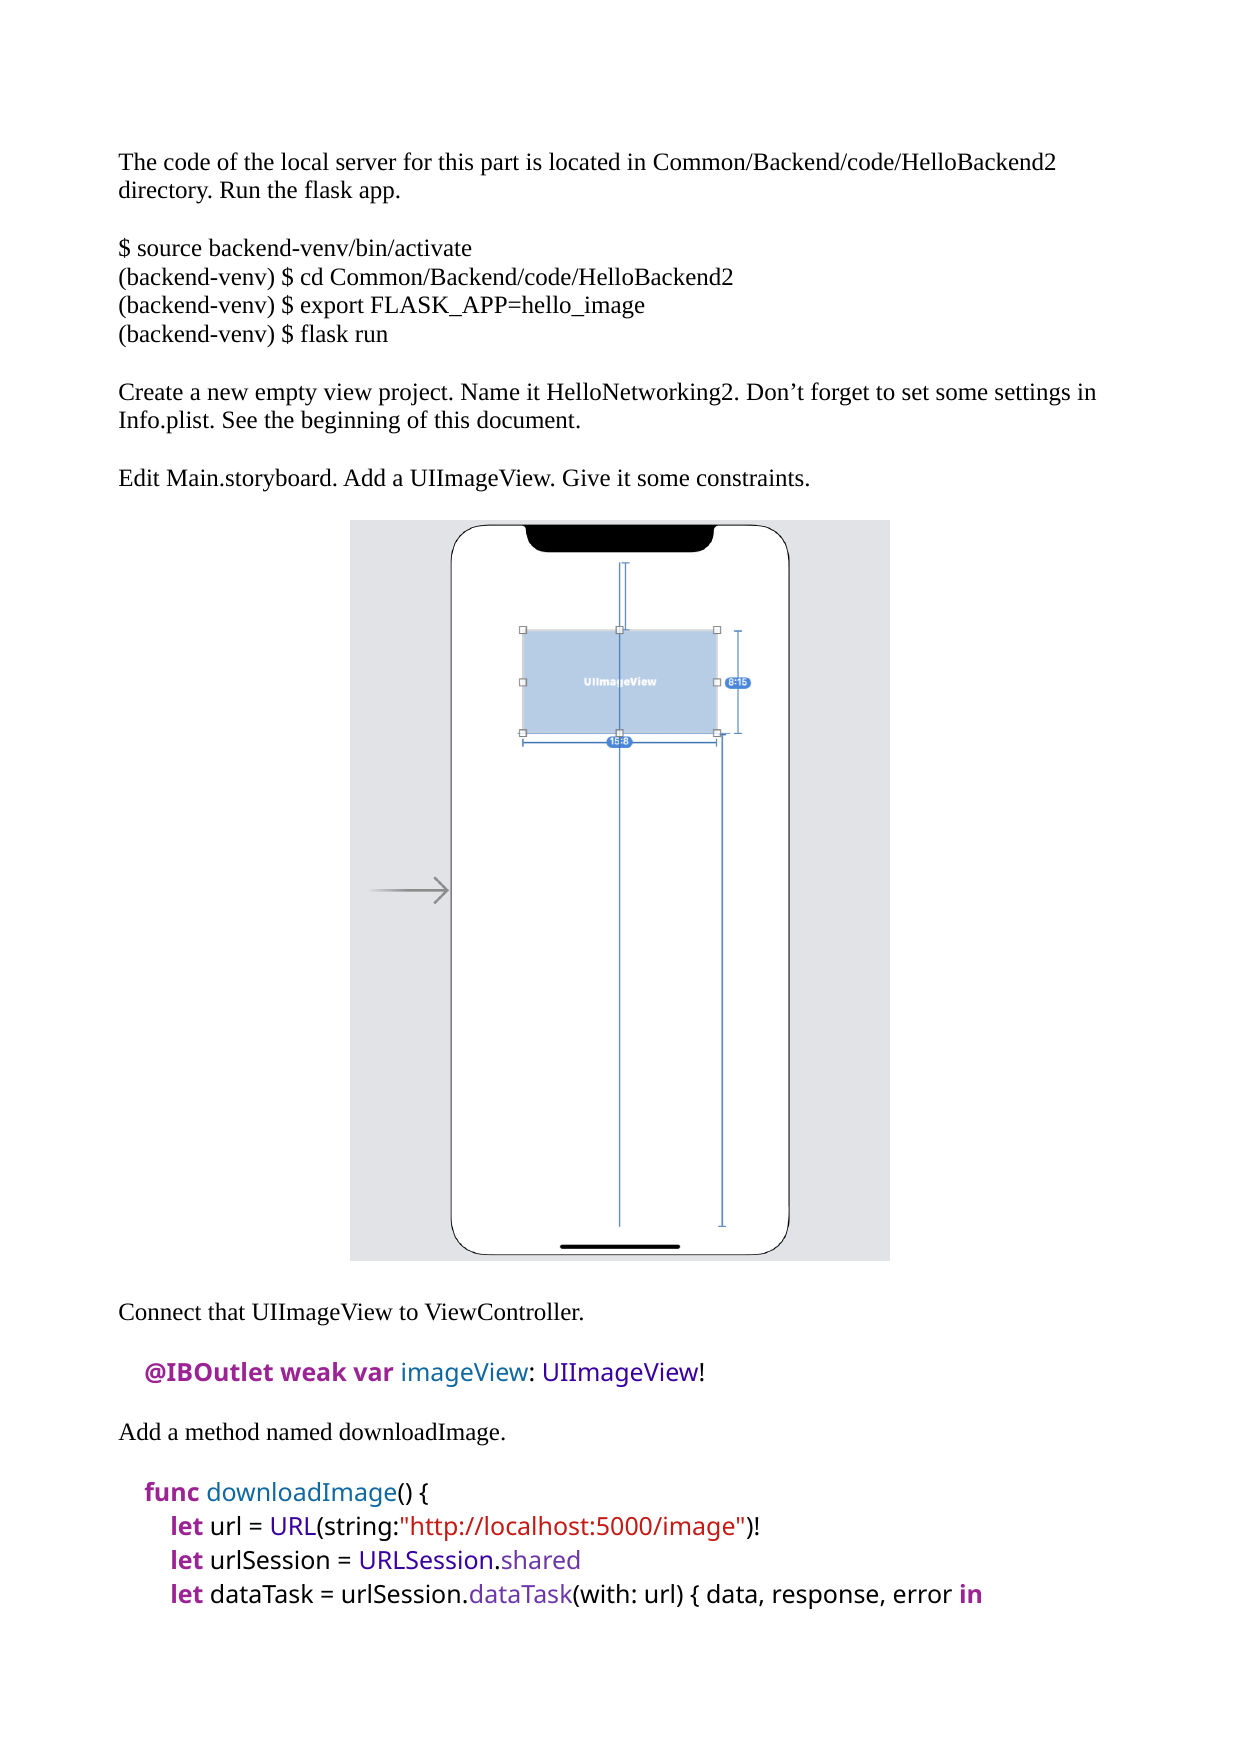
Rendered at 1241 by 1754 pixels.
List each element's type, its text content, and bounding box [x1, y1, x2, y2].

text Connect that UIImageView to ViewController. [118, 1297, 1122, 1326]
text (backend-venv) $ export FLASK_APP=hello_image [118, 291, 1122, 319]
text let urlSession = URLSession.shared [118, 1543, 1122, 1577]
text (backend-venv) $ cd Common/Backend/code/HelloBackend2 [118, 262, 1122, 291]
text let url = URL(string:"http://localhost:5000/image")! [118, 1509, 1122, 1543]
text Add a method named downloadImage. [118, 1417, 1122, 1446]
text The code of the local server for this part is located in Common/Backend/code/HelloBackend2 directory. Run the flask app. [118, 147, 1122, 204]
text $ source backend-venv/bin/activate [118, 233, 1122, 262]
text let dataTask = urlSession.dataTask(with: url) { data, response, error in [118, 1577, 1122, 1611]
text Edit Main.storyboard. Add a UIImageView. Give it some constraints. [118, 463, 1122, 492]
text Create a new empty view project. Name it HelloNetworking2. Don’t forget to set some settings in Info.plist. See the beginning of this document. [118, 377, 1122, 434]
text func downloadImage() { [118, 1475, 1122, 1509]
text @IBOutlet weak var imageView: UIImageView! [118, 1354, 1122, 1388]
picture [350, 520, 890, 1261]
text (backend-venv) $ flask run [118, 319, 1122, 348]
